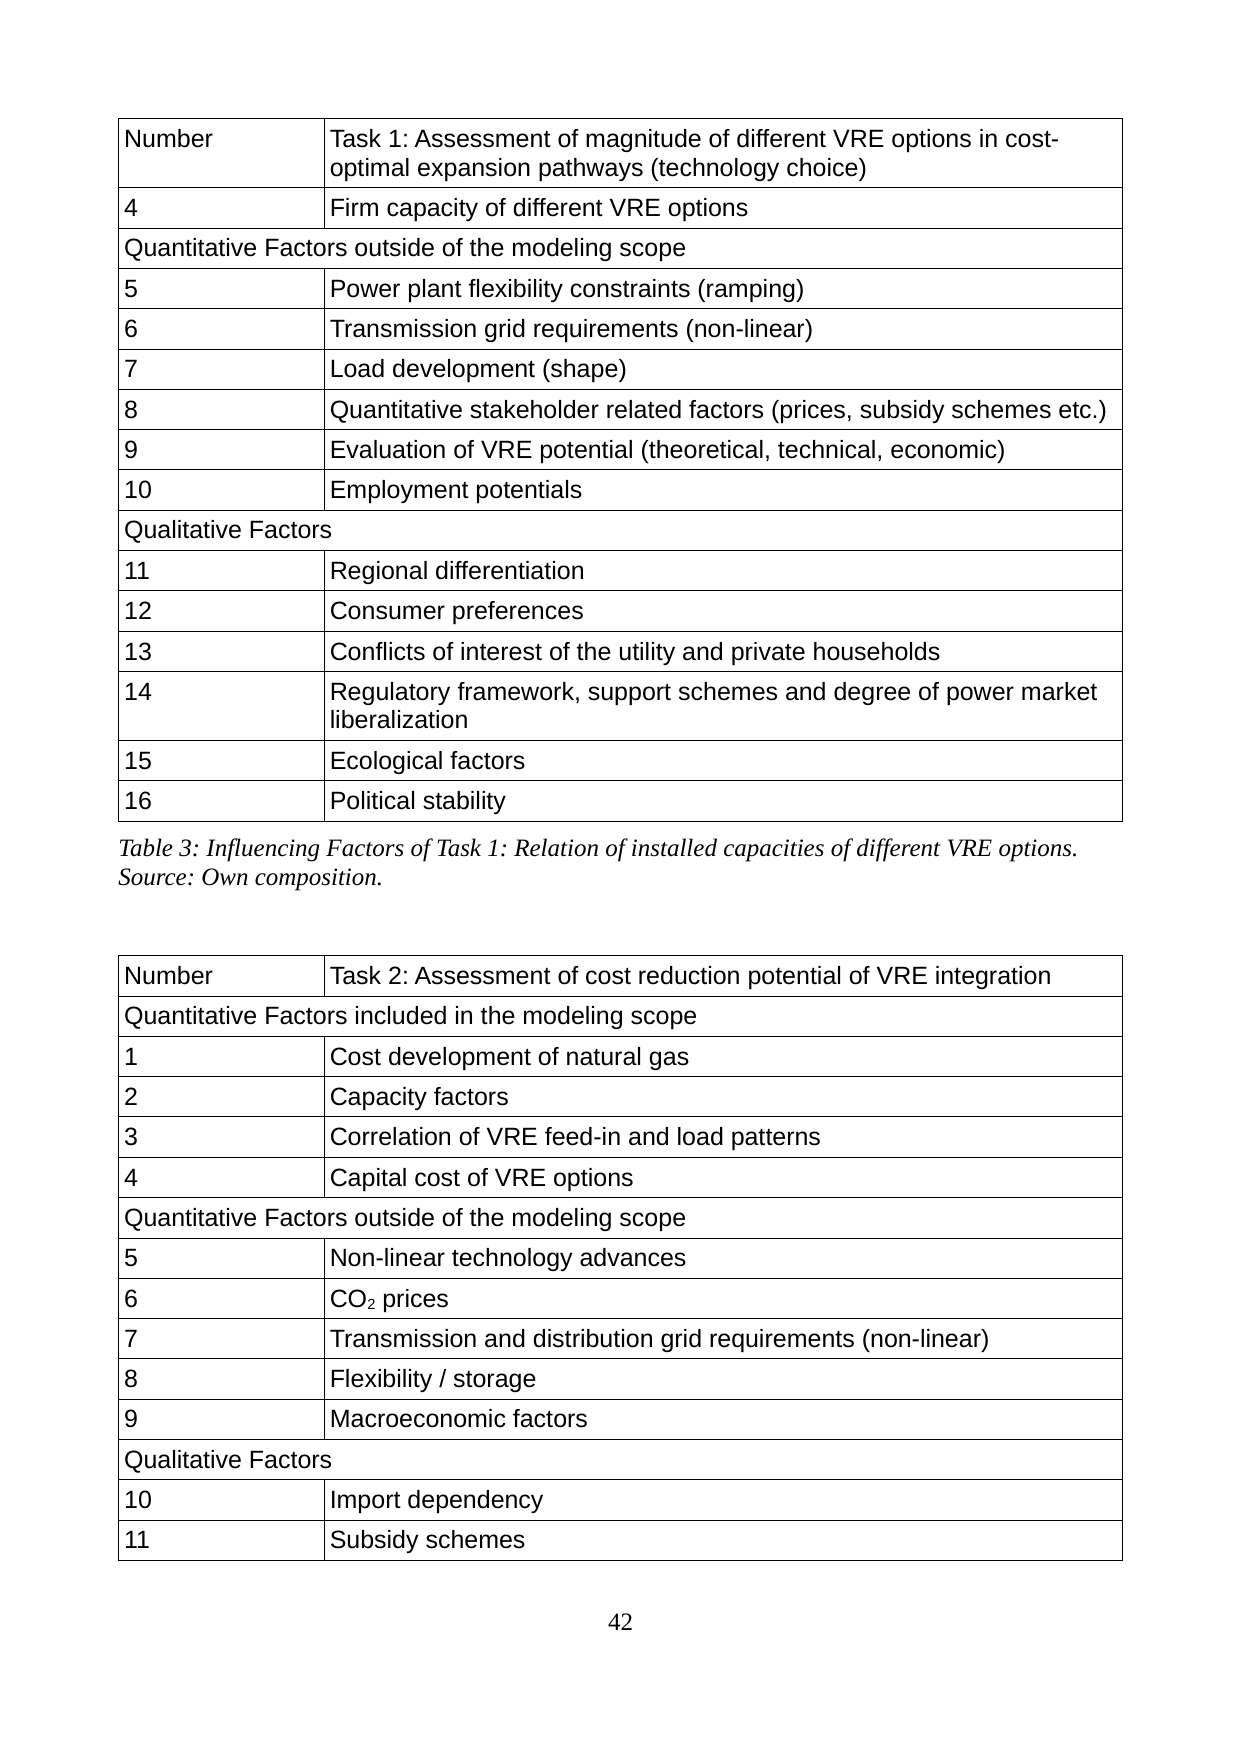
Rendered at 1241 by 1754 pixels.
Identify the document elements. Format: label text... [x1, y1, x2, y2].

table_header Number [119, 119, 324, 187]
table_cell Non-linear technology advances [325, 1239, 1122, 1278]
table_header Task 2: Assessment of cost reduction potential of VRE integration [325, 956, 1122, 996]
table_cell Flexibility / storage [325, 1359, 1122, 1399]
table_cell 5 [119, 269, 324, 308]
table_cell 12 [119, 591, 324, 631]
table_cell 7 [119, 350, 324, 389]
table_cell Capital cost of VRE options [325, 1158, 1122, 1197]
table_header Task 1: Assessment of magnitude of different VRE options in cost-optimal expansion pathways (technology choice) [325, 119, 1122, 187]
table_cell Evaluation of VRE potential (theoretical, technical, economic) [325, 430, 1122, 469]
table_cell 9 [119, 430, 324, 469]
table_cell 15 [119, 741, 324, 780]
table_cell Transmission grid requirements (non-linear) [325, 309, 1122, 348]
table_cell Consumer preferences [325, 591, 1122, 631]
table_cell 3 [119, 1117, 324, 1157]
table_cell 16 [119, 781, 324, 821]
table_cell 11 [119, 1521, 324, 1560]
table_cell Regulatory framework, support schemes and degree of power market liberalization [325, 672, 1122, 740]
table_cell 9 [119, 1400, 324, 1439]
table_cell 11 [119, 551, 324, 590]
text Table 3: Influencing Factors of Task 1: Relation of installed capacities of different VRE options. Source: Own composition. [118, 833, 1122, 891]
table_cell Macroeconomic factors [325, 1400, 1122, 1439]
table_cell Transmission and distribution grid requirements (non-linear) [325, 1319, 1122, 1358]
table_cell Quantitative stakeholder related factors (prices, subsidy schemes etc.) [325, 390, 1122, 429]
table_cell Load development (shape) [325, 350, 1122, 389]
table_cell 4 [119, 1158, 324, 1197]
table_cell Political stability [325, 781, 1122, 821]
table_cell Quantitative Factors outside of the modeling scope [119, 229, 1122, 268]
table_cell 10 [119, 470, 324, 510]
table_cell Quantitative Factors included in the modeling scope [119, 997, 1122, 1036]
table_cell Conflicts of interest of the utility and private households [325, 632, 1122, 671]
table_cell 2 [119, 1077, 324, 1116]
table_cell Employment potentials [325, 470, 1122, 510]
table_cell 1 [119, 1037, 324, 1076]
table_cell 13 [119, 632, 324, 671]
table_cell Qualitative Factors [119, 511, 1122, 550]
table_cell CO2 prices [325, 1279, 1122, 1318]
table_cell Ecological factors [325, 741, 1122, 780]
table_cell 5 [119, 1239, 324, 1278]
table_cell Capacity factors [325, 1077, 1122, 1116]
table_cell Regional differentiation [325, 551, 1122, 590]
table_cell Cost development of natural gas [325, 1037, 1122, 1076]
table_cell 8 [119, 1359, 324, 1399]
table_cell Power plant flexibility constraints (ramping) [325, 269, 1122, 308]
table_cell 6 [119, 309, 324, 348]
table_cell 8 [119, 390, 324, 429]
table_header Number [119, 956, 324, 996]
table_cell Qualitative Factors [119, 1440, 1122, 1479]
table_cell 14 [119, 672, 324, 740]
table_cell 4 [119, 188, 324, 227]
table_cell Correlation of VRE feed-in and load patterns [325, 1117, 1122, 1157]
table_cell 10 [119, 1480, 324, 1519]
table_cell 6 [119, 1279, 324, 1318]
table_cell 7 [119, 1319, 324, 1358]
table_cell Firm capacity of different VRE options [325, 188, 1122, 227]
table_cell Quantitative Factors outside of the modeling scope [119, 1198, 1122, 1237]
table_cell Subsidy schemes [325, 1521, 1122, 1560]
table_cell Import dependency [325, 1480, 1122, 1519]
